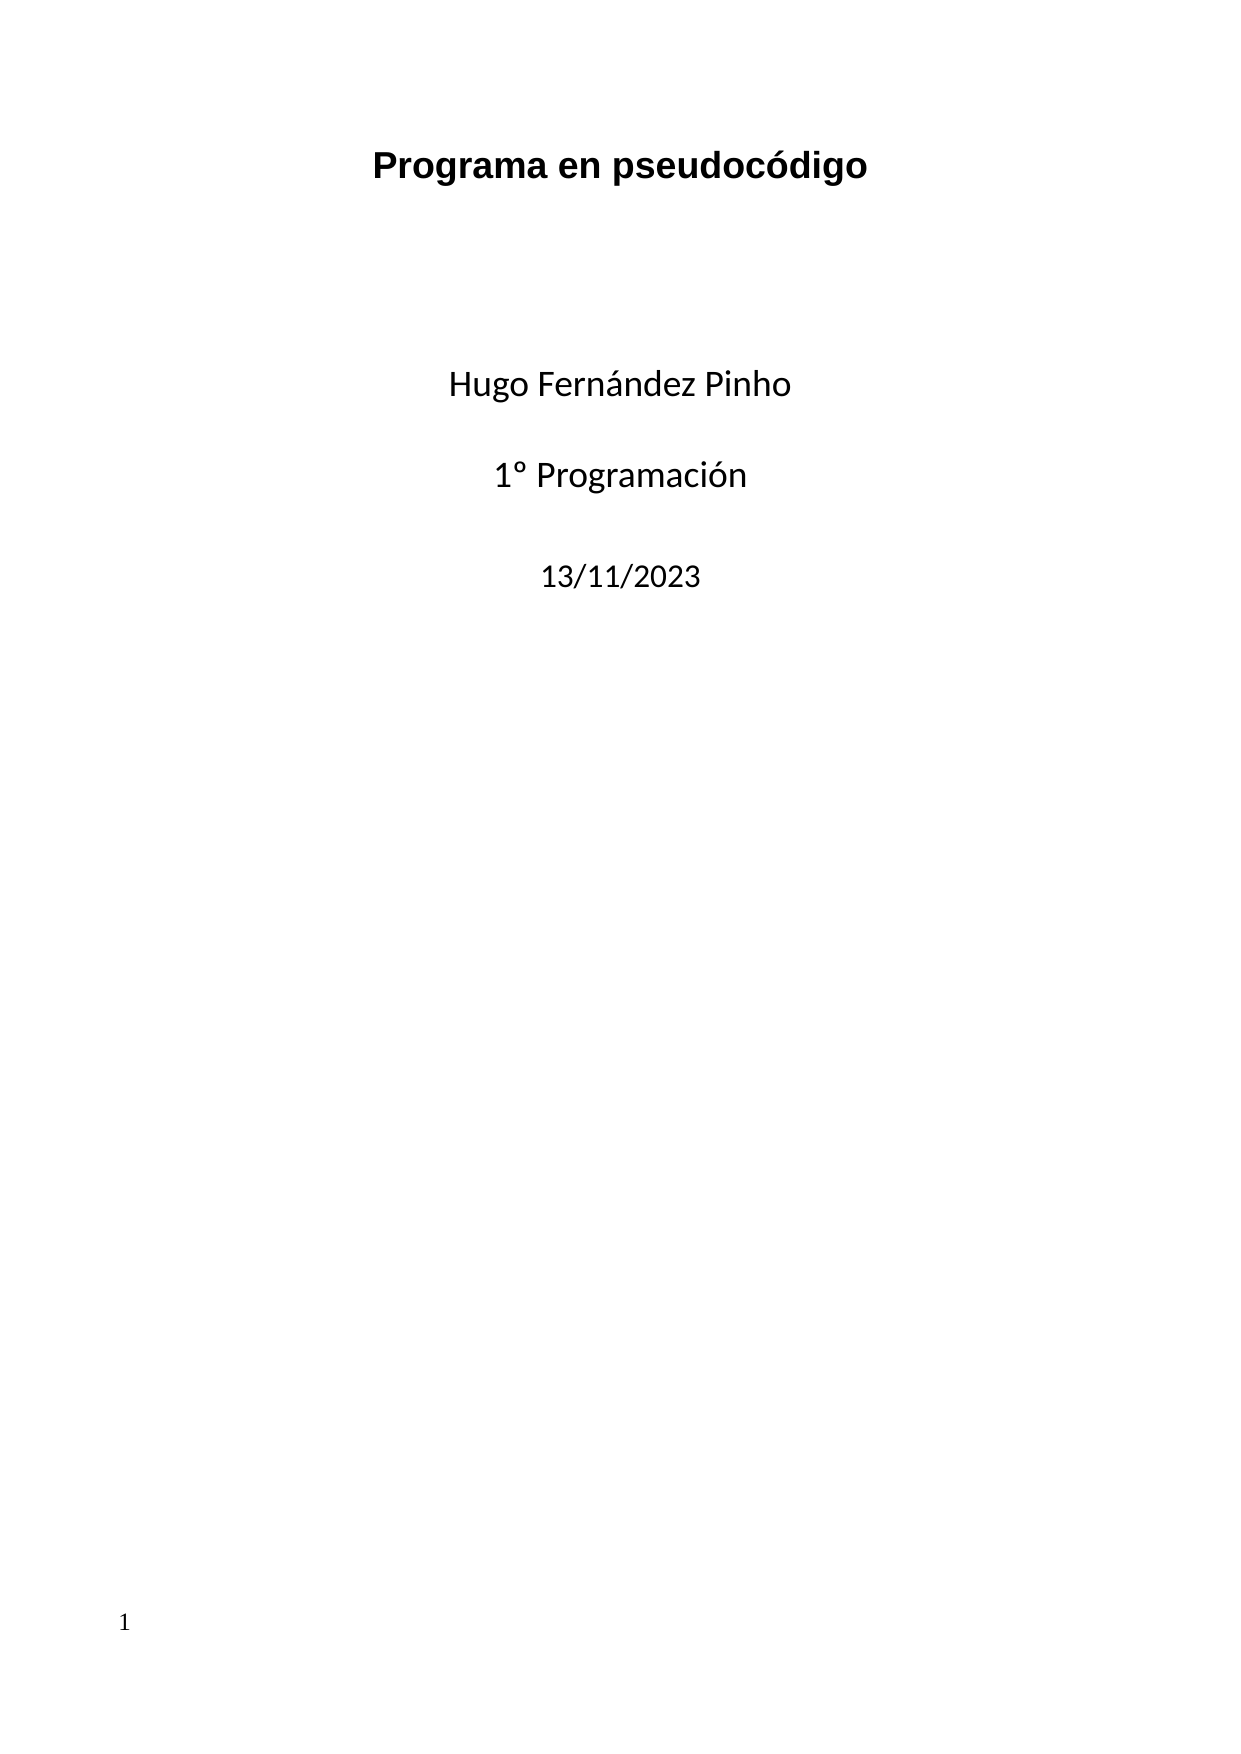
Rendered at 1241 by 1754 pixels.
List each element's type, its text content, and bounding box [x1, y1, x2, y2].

text 13/11/2023 [118, 554, 1122, 595]
subtitle Programa en pseudocódigo [118, 143, 1122, 186]
text Hugo Fernández Pinho [118, 359, 1122, 405]
text 1º Programación [118, 451, 1122, 497]
